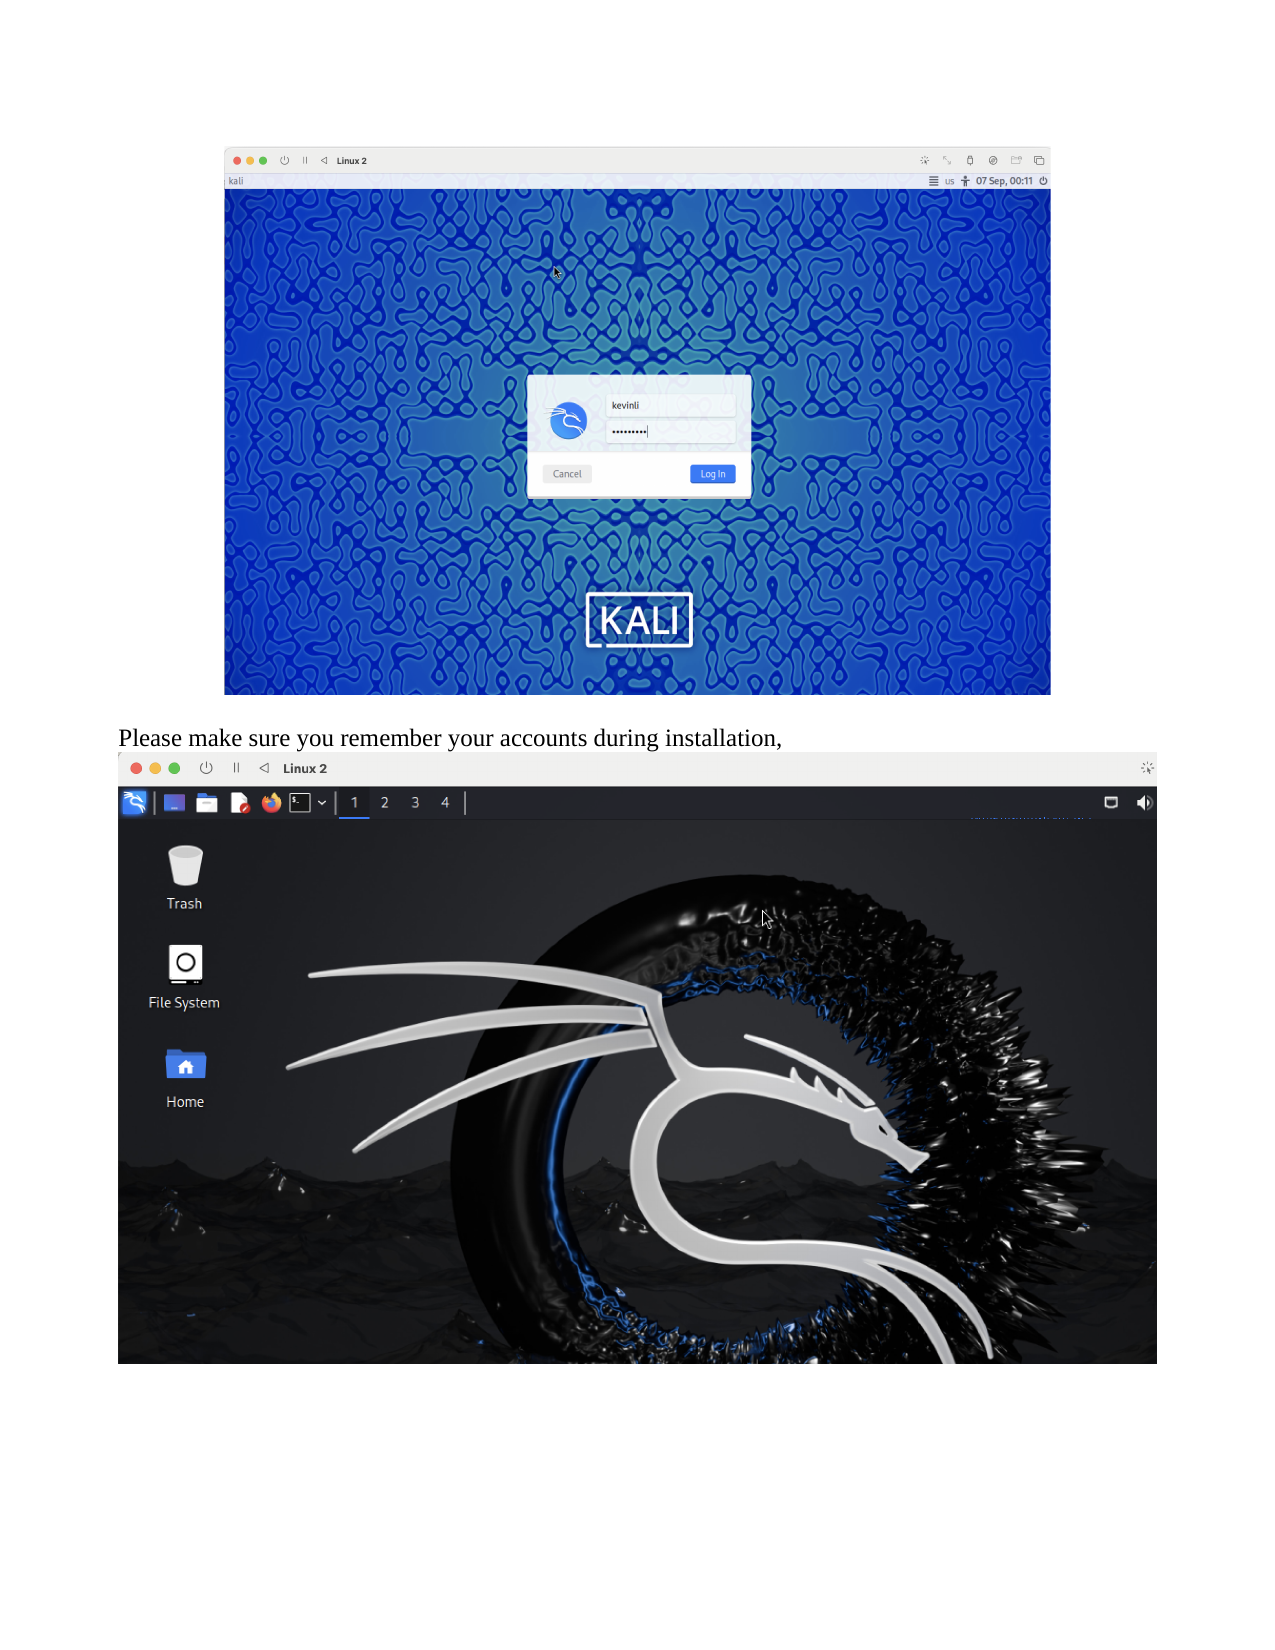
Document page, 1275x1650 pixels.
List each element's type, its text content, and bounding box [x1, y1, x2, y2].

text Please make sure you remember your accounts during installation, [118, 723, 1157, 752]
picture [118, 752, 1157, 1364]
picture [224, 146, 1051, 695]
